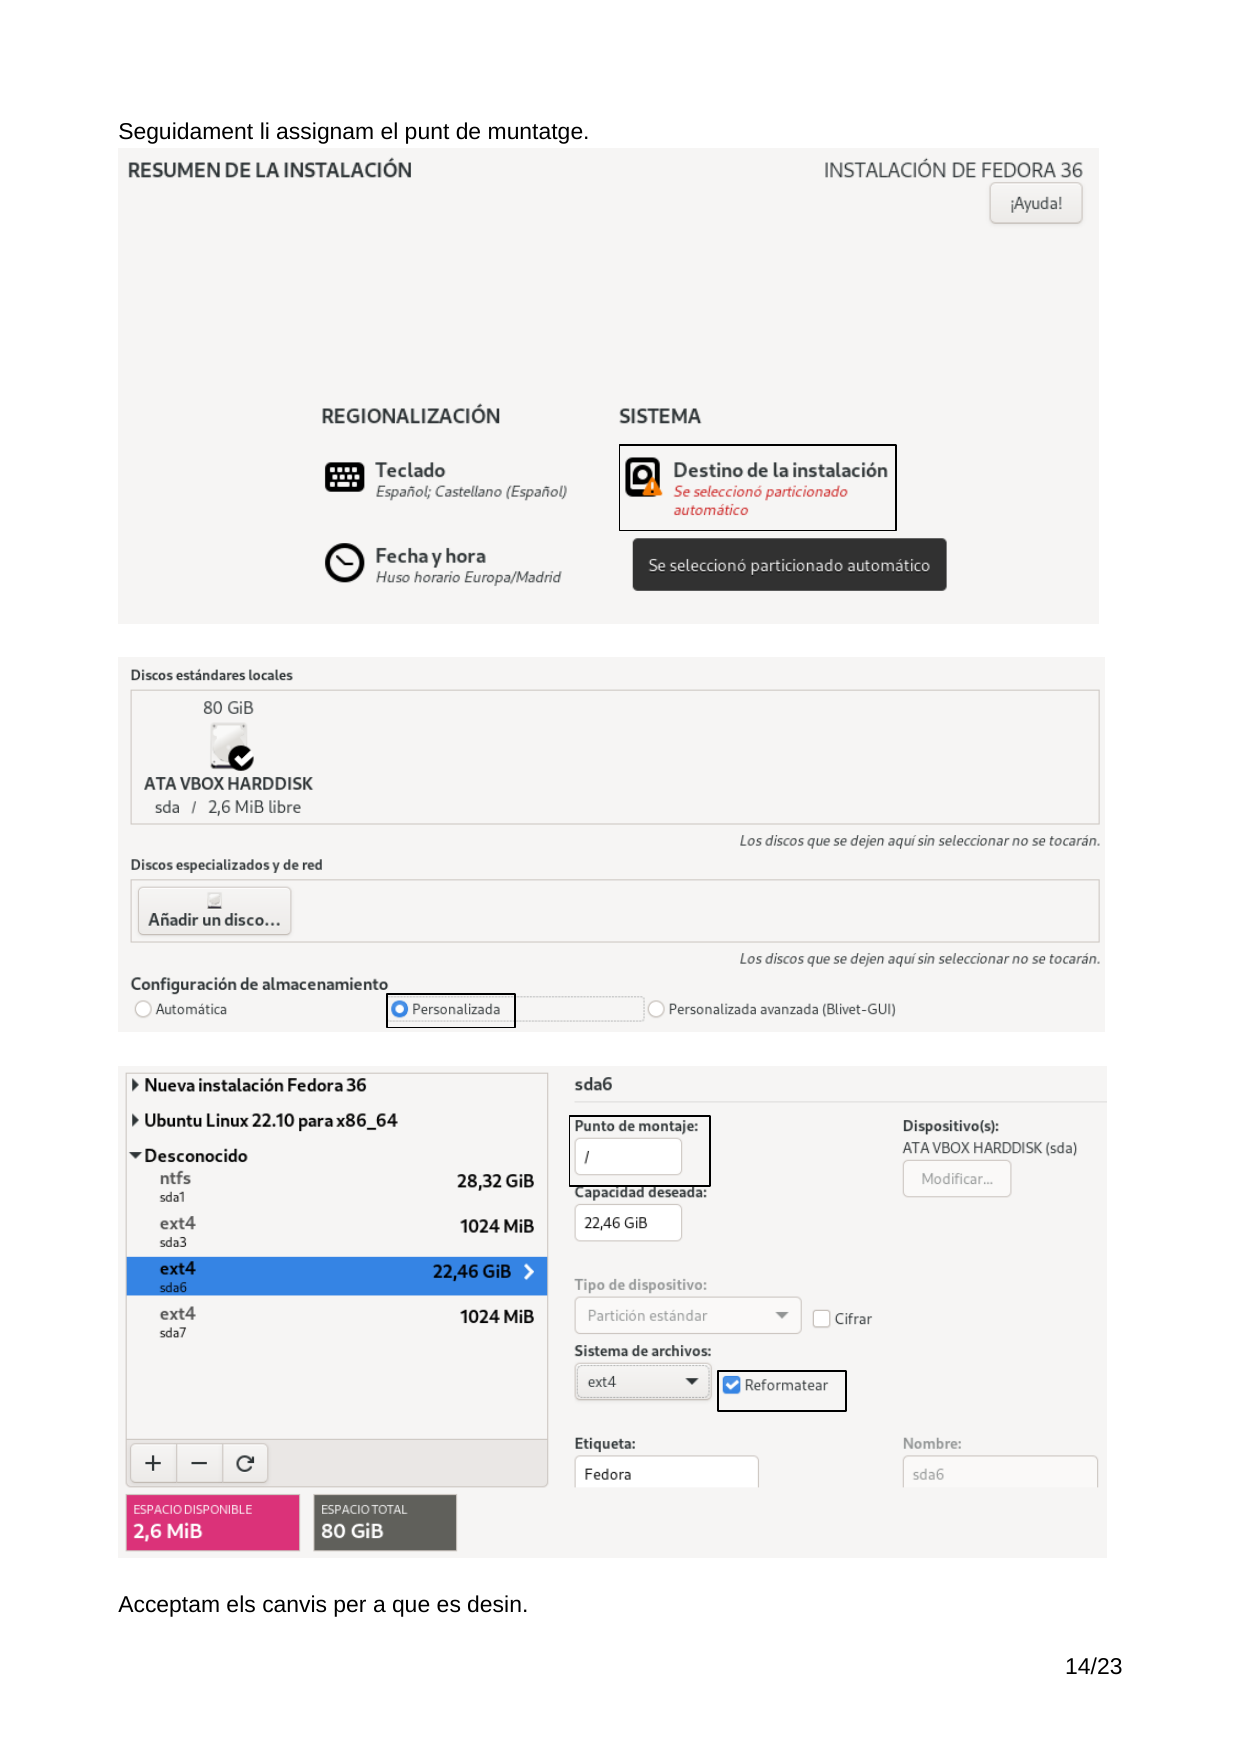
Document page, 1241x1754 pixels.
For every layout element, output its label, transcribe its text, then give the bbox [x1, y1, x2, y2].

picture [118, 657, 1105, 1032]
text Acceptam els canvis per a que es desin. [118, 1591, 1122, 1618]
picture [118, 148, 1099, 624]
picture [118, 1066, 1107, 1558]
text Seguidament li assignam el punt de muntatge. [118, 118, 1122, 144]
